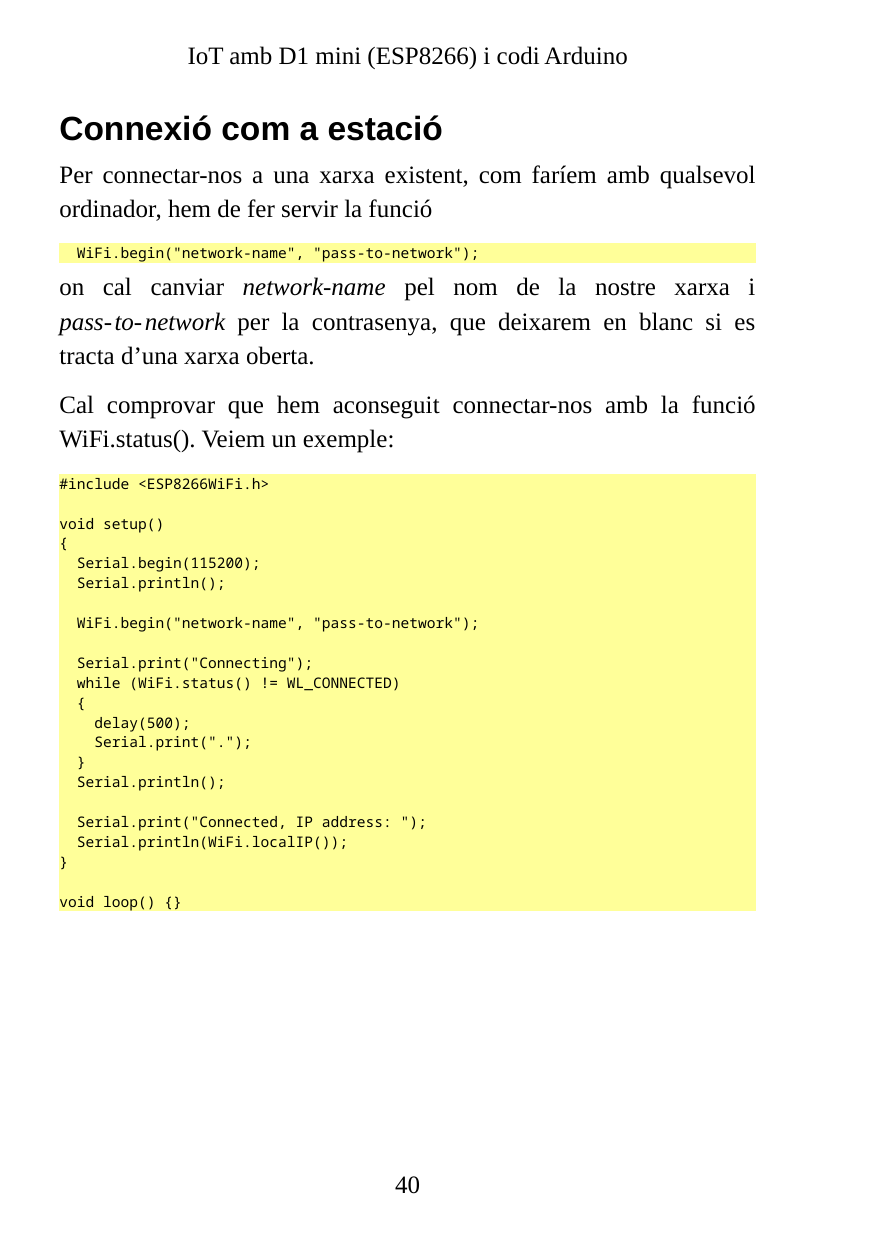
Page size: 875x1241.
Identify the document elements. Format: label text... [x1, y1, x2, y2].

text Serial.print("."); [59, 732, 756, 752]
text Serial.print("Connected, IP address: "); [59, 812, 756, 832]
text { [59, 533, 756, 553]
text delay(500); [59, 712, 756, 732]
text Serial.println(); [59, 573, 756, 593]
text Per connectar-nos a una xarxa existent, com faríem amb qualsevol ordinador, hem de fer servir la funció [59, 160, 756, 223]
subtitle Connexió com a estació [59, 109, 756, 147]
text void loop() {} [59, 891, 756, 911]
text Serial.println(WiFi.localIP()); [59, 832, 756, 852]
text } [59, 752, 756, 772]
text } [59, 852, 756, 872]
text while (WiFi.status() != WL_CONNECTED) [59, 673, 756, 692]
text Serial.print("Connecting"); [59, 653, 756, 673]
text void setup() [59, 513, 756, 533]
text #include <ESP8266WiFi.h> [59, 474, 756, 493]
text on cal canviar network-name pel nom de la nostre xarxa i pass‑to‑network per la contrasenya, que deixarem en blanc si es tracta d’una xarxa oberta. [59, 272, 756, 370]
text { [59, 692, 756, 712]
text Serial.println(); [59, 772, 756, 792]
text WiFi.begin("network-name", "pass-to-network"); [59, 613, 756, 633]
text WiFi.begin("network-name", "pass-to-network"); [59, 243, 756, 263]
text Cal comprovar que hem aconseguit connectar-nos amb la funció WiFi.status(). Veiem un exemple: [59, 390, 756, 453]
text Serial.begin(115200); [59, 553, 756, 573]
